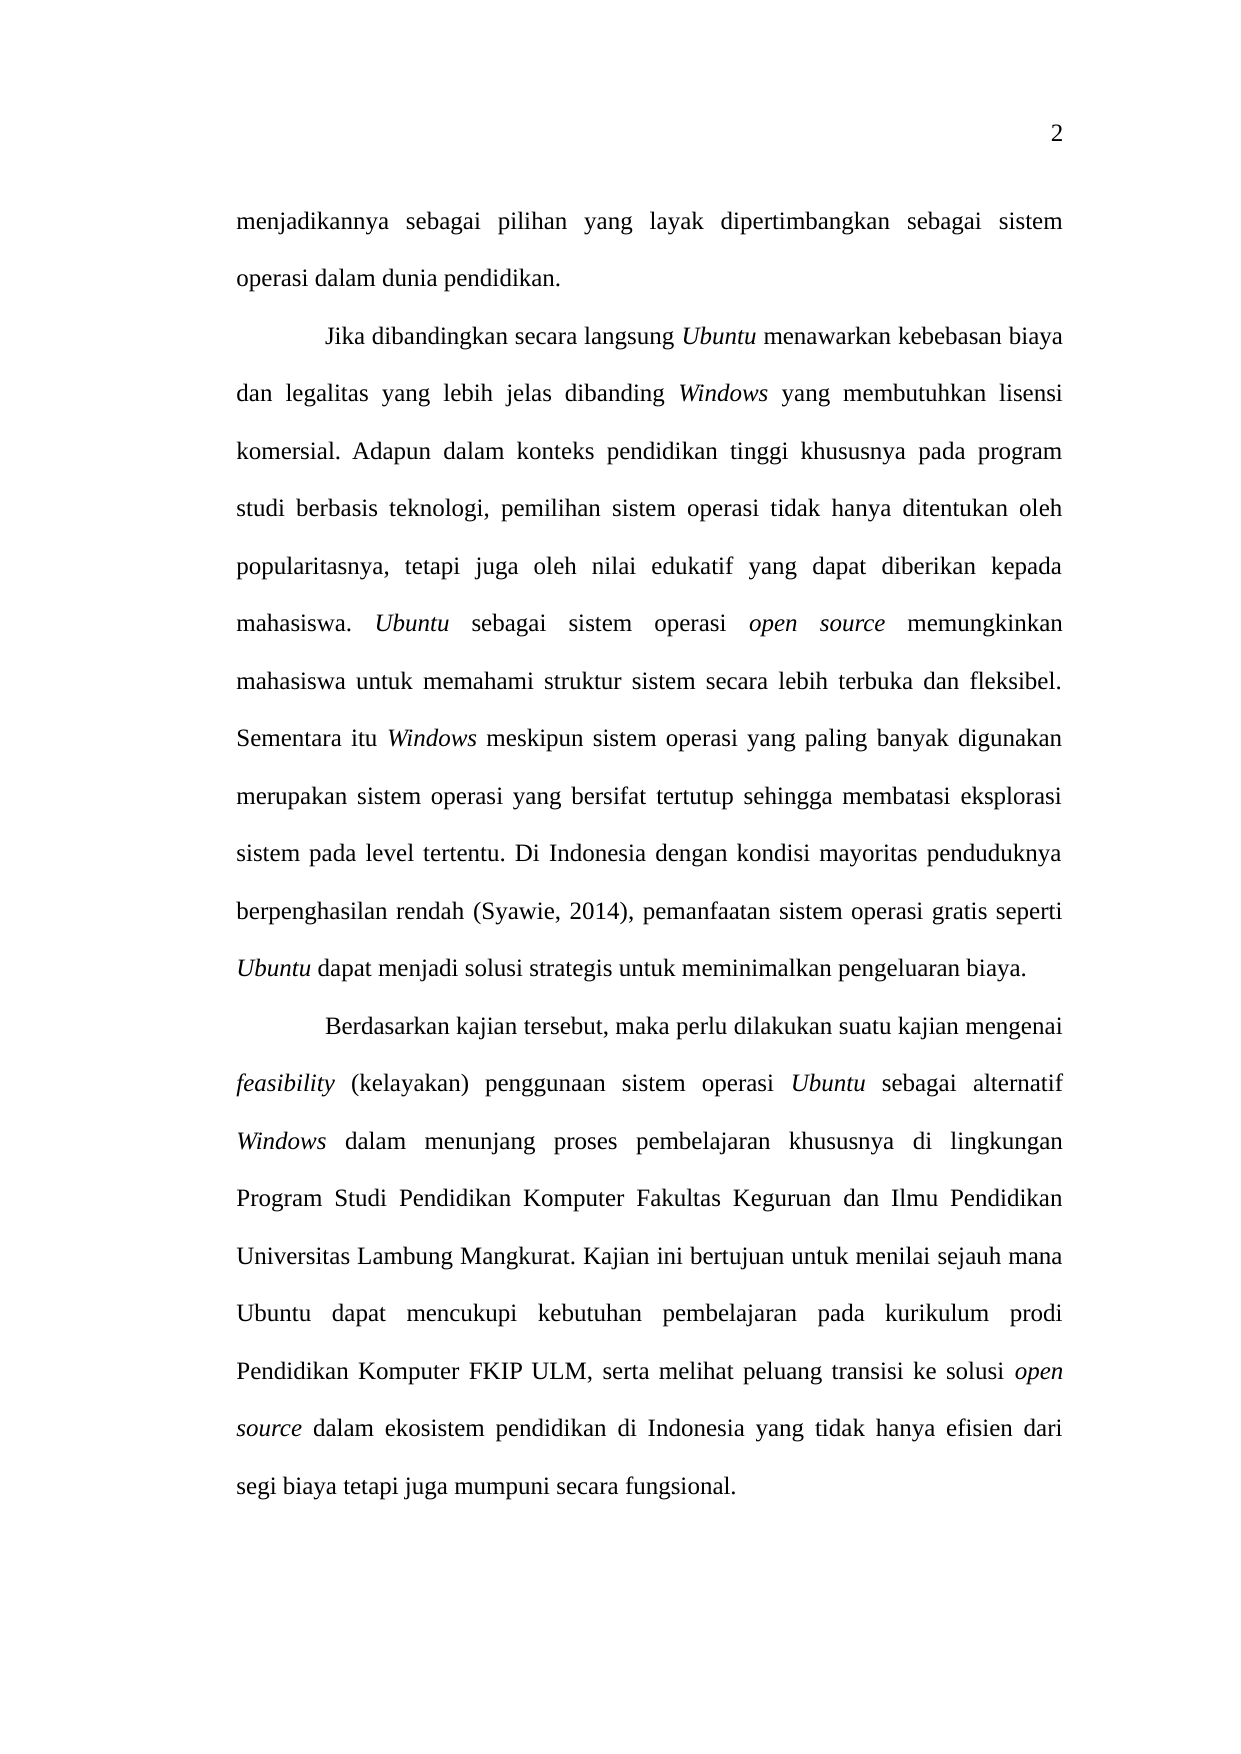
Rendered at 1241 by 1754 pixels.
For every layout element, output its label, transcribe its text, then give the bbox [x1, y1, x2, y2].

text Jika dibandingkan secara langsung Ubuntu menawarkan kebebasan biaya dan legalitas yang lebih jelas dibanding Windows yang membutuhkan lisensi komersial. Adapun dalam konteks pendidikan tinggi khususnya pada program studi berbasis teknologi, pemilihan sistem operasi tidak hanya ditentukan oleh popularitasnya, tetapi juga oleh nilai edukatif yang dapat diberikan kepada mahasiswa. Ubuntu sebagai sistem operasi open source memungkinkan mahasiswa untuk memahami struktur sistem secara lebih terbuka dan fleksibel. Sementara itu Windows meskipun sistem operasi yang paling banyak digunakan merupakan sistem operasi yang bersifat tertutup sehingga membatasi eksplorasi sistem pada level tertentu. Di Indonesia dengan kondisi mayoritas penduduknya berpenghasilan rendah (Syawie, 2014), pemanfaatan sistem operasi gratis seperti Ubuntu dapat menjadi solusi strategis untuk meminimalkan pengeluaran biaya. [236, 321, 1063, 982]
text Berdasarkan kajian tersebut, maka perlu dilakukan suatu kajian mengenai feasibility (kelayakan) penggunaan sistem operasi Ubuntu sebagai alternatif Windows dalam menunjang proses pembelajaran khususnya di lingkungan Program Studi Pendidikan Komputer Fakultas Keguruan dan Ilmu Pendidikan Universitas Lambung Mangkurat. Kajian ini bertujuan untuk menilai sejauh mana Ubuntu dapat mencukupi kebutuhan pembelajaran pada kurikulum prodi Pendidikan Komputer FKIP ULM, serta melihat peluang transisi ke solusi open source dalam ekosistem pendidikan di Indonesia yang tidak hanya efisien dari segi biaya tetapi juga mumpuni secara fungsional. [236, 1011, 1063, 1500]
text menjadikannya sebagai pilihan yang layak dipertimbangkan sebagai sistem operasi dalam dunia pendidikan. [236, 206, 1063, 292]
